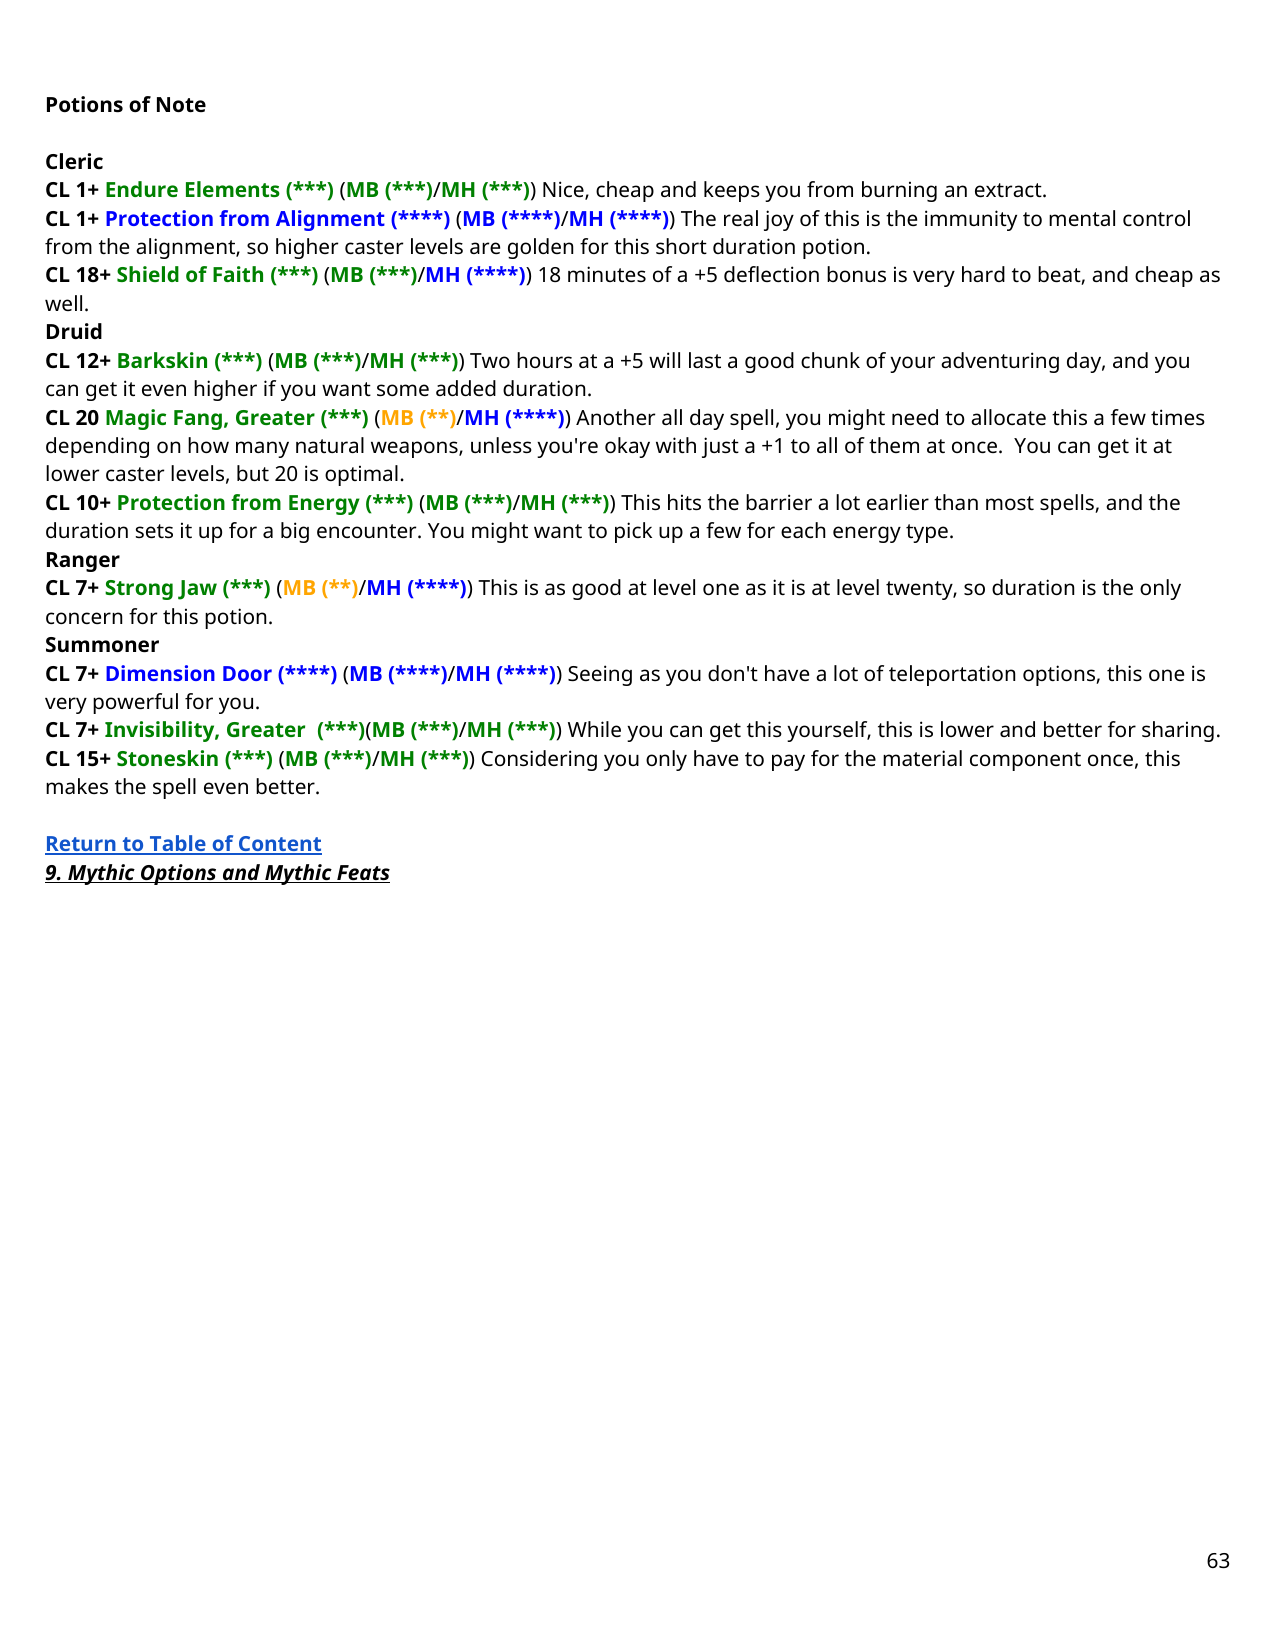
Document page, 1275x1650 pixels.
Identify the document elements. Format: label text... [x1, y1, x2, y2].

text CL 7+ Invisibility, Greater (***)(MB (***)/MH (***)) While you can get this yourself, this is lower and better for sharing. [45, 716, 1230, 744]
text Cleric [45, 147, 1230, 175]
text Druid [45, 317, 1230, 346]
text Ranger [45, 545, 1230, 573]
text CL 1+ Protection from Alignment (****) (MB (****)/MH (****)) The real joy of this is the immunity to mental control from the alignment, so higher caster levels are golden for this short duration potion. [45, 204, 1230, 261]
text CL 10+ Protection from Energy (***) (MB (***)/MH (***)) This hits the barrier a lot earlier than most spells, and the duration sets it up for a big encounter. You might want to pick up a few for each energy type. [45, 488, 1230, 545]
text CL 1+ Endure Elements (***) (MB (***)/MH (***)) Nice, cheap and keeps you from burning an extract. [45, 175, 1230, 204]
text CL 7+ Dimension Door (****) (MB (****)/MH (****)) Seeing as you don't have a lot of teleportation options, this one is very powerful for you. [45, 659, 1230, 716]
text CL 20 Magic Fang, Greater (***) (MB (**)/MH (****)) Another all day spell, you might need to allocate this a few times depending on how many natural weapons, unless you're okay with just a +1 to all of them at once. You can get it at lower caster levels, but 20 is optimal. [45, 403, 1230, 488]
text CL 15+ Stoneskin (***) (MB (***)/MH (***)) Considering you only have to pay for the material component once, this makes the spell even better. [45, 744, 1230, 801]
text Return to Table of Content [45, 829, 1230, 858]
text CL 7+ Strong Jaw (***) (MB (**)/MH (****)) This is as good at level one as it is at level twenty, so duration is the only concern for this potion. [45, 573, 1230, 630]
text Potions of Note [45, 90, 1230, 118]
text Summoner [45, 630, 1230, 659]
text CL 12+ Barkskin (***) (MB (***)/MH (***)) Two hours at a +5 will last a good chunk of your adventuring day, and you can get it even higher if you want some added duration. [45, 346, 1230, 403]
text CL 18+ Shield of Faith (***) (MB (***)/MH (****)) 18 minutes of a +5 deflection bonus is very hard to beat, and cheap as well. [45, 261, 1230, 317]
text 9. Mythic Options and Mythic Feats [45, 858, 1230, 886]
